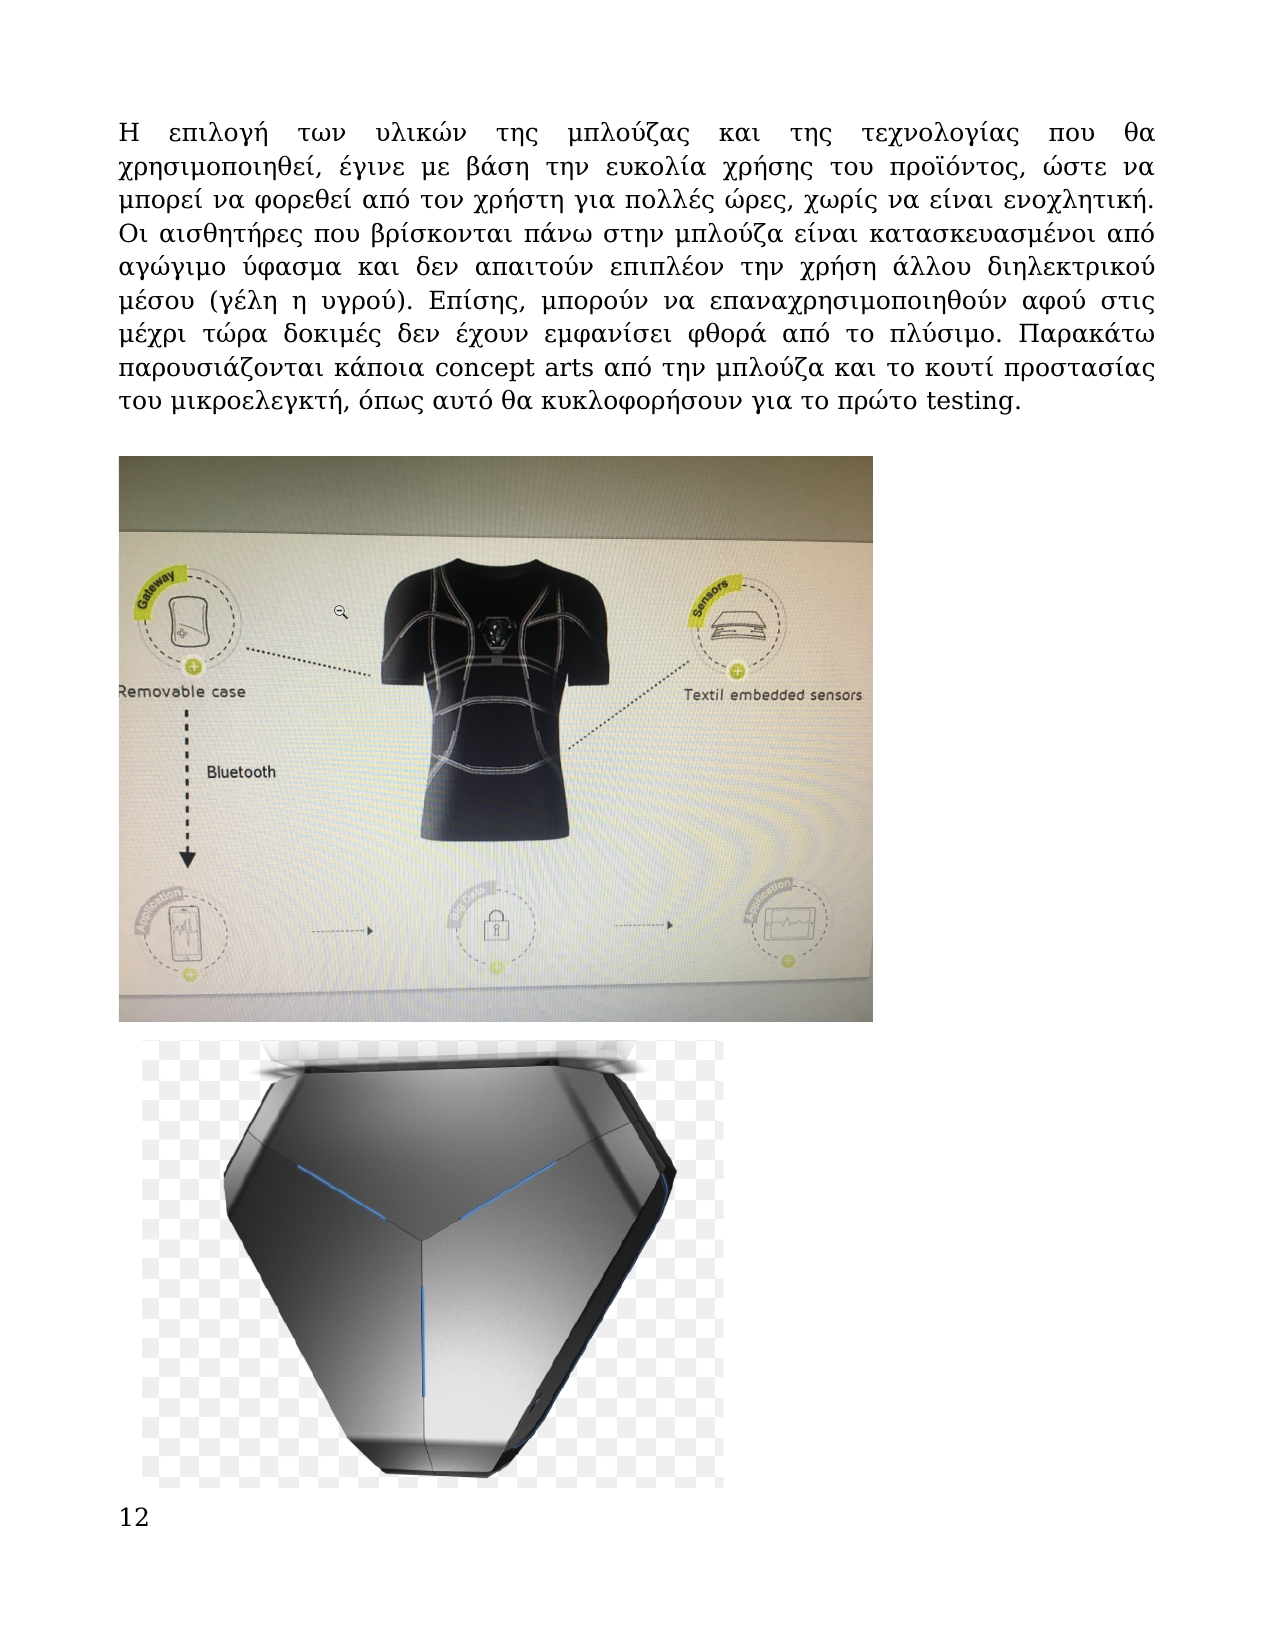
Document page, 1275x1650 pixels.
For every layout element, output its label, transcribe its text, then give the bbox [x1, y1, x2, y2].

picture [118, 456, 873, 1022]
text Η επιλογή των υλικών της μπλούζας και της τεχνολογίας που θα χρησιμοποιηθεί, έγινε με βάση την ευκολία χρήσης του προϊόντος, ώστε να μπορεί να φορεθεί από τον χρήστη για πολλές ώρες, χωρίς να είναι ενοχλητική. Οι αισθητήρες που βρίσκονται πάνω στην μπλούζα είναι κατασκευασμένοι από αγώγιμο ύφασμα και δεν απαιτούν επιπλέον την χρήση άλλου διηλεκτρικού μέσου (γέλη η υγρού). Επίσης, μπορούν να επαναχρησιμοποιηθούν αφού στις μέχρι τώρα δοκιμές δεν έχουν εμφανίσει φθορά από το πλύσιμο. Παρακάτω παρουσιάζονται κάποια concept arts από την μπλούζα και το κουτί προστασίας του μικροελεγκτή, όπως αυτό θα κυκλοφορήσουν για το πρώτο testing. [118, 118, 1157, 416]
picture [142, 1040, 724, 1488]
